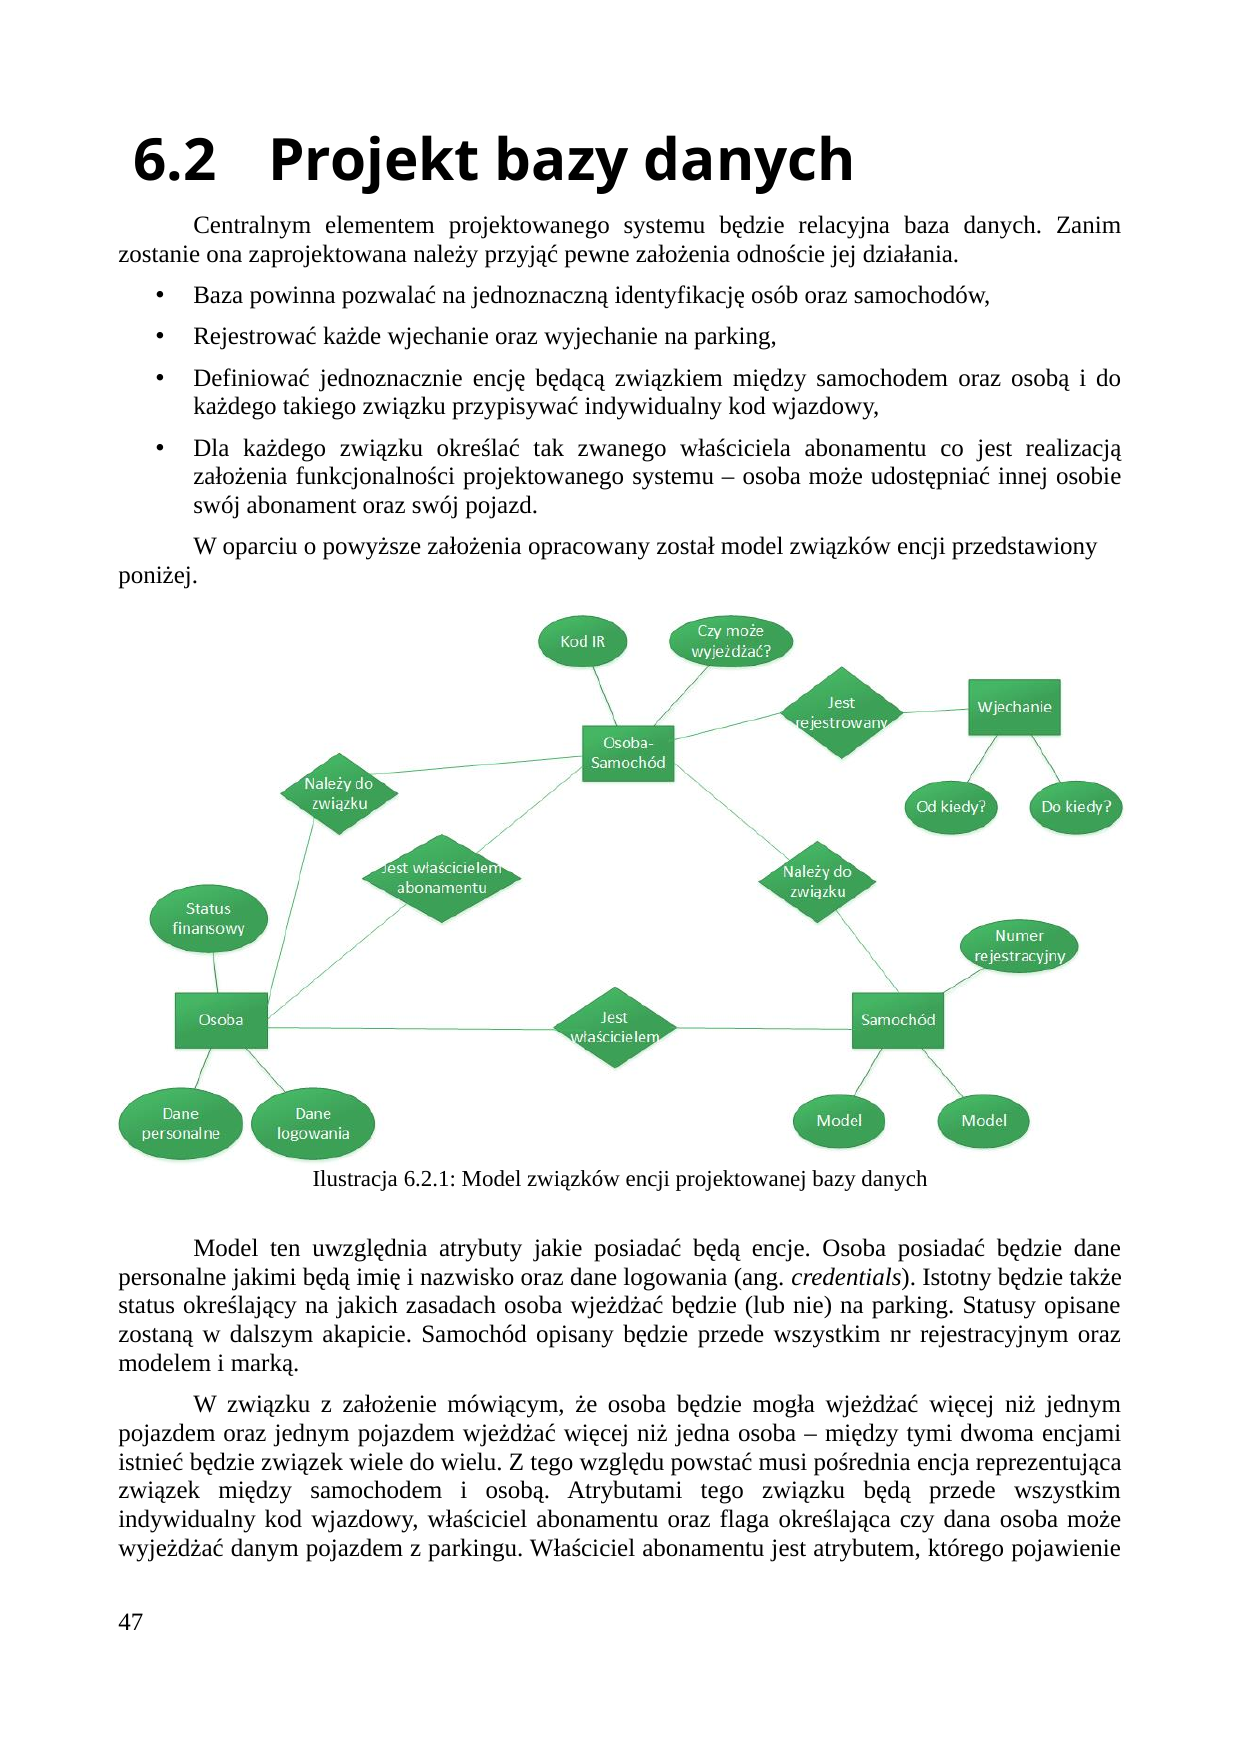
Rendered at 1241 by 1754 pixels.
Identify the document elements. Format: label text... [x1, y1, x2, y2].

text W związku z założenie mówiącym, że osoba będzie mogła wjeżdżać więcej niż jednym pojazdem oraz jednym pojazdem wjeżdżać więcej niż jedna osoba – między tymi dwoma encjami istnieć będzie związek wiele do wielu. Z tego względu powstać musi pośrednia encja reprezentująca związek między samochodem i osobą. Atrybutami tego związku będą przede wszystkim indywidualny kod wjazdowy, właściciel abonamentu oraz flaga określająca czy dana osoba może wyjeżdżać danym pojazdem z parkingu. Właściciel abonamentu jest atrybutem, którego pojawienie [118, 1389, 1122, 1562]
list Baza powinna pozwalać na jednoznaczną identyfikację osób oraz samochodów, [156, 280, 1122, 309]
list Rejestrować każde wjechanie oraz wyjechanie na parking, [156, 321, 1122, 350]
list Definiować jednoznacznie encję będącą związkiem między samochodem oraz osobą i do każdego takiego związku przypisywać indywidualny kod wjazdowy, [156, 363, 1122, 420]
list Dla każdego związku określać tak zwanego właściciela abonamentu co jest realizacją założenia funkcjonalności projektowanego systemu – osoba może udostępniać innej osobie swój abonament oraz swój pojazd. [156, 433, 1122, 519]
text W oparciu o powyższe założenia opracowany został model związków encji przedstawiony poniżej. [118, 531, 1122, 589]
text Ilustracja 6.2.1: Model związków encji projektowanej bazy danych [97, 614, 1143, 1192]
text Centralnym elementem projektowanego systemu będzie relacyjna baza danych. Zanim zostanie ona zaprojektowana należy przyjąć pewne założenia odnoście jej działania. [118, 210, 1122, 268]
text Model ten uwzględnia atrybuty jakie posiadać będą encje. Osoba posiadać będzie dane personalne jakimi będą imię i nazwisko oraz dane logowania (ang. credentials). Istotny będzie także status określający na jakich zasadach osoba wjeżdżać będzie (lub nie) na parking. Statusy opisane zostaną w dalszym akapicie. Samochód opisany będzie przede wszystkim nr rejestracyjnym oraz modelem i marką. [118, 1233, 1122, 1377]
subtitle Projekt bazy danych [118, 118, 1122, 198]
picture [114, 613, 1127, 1166]
